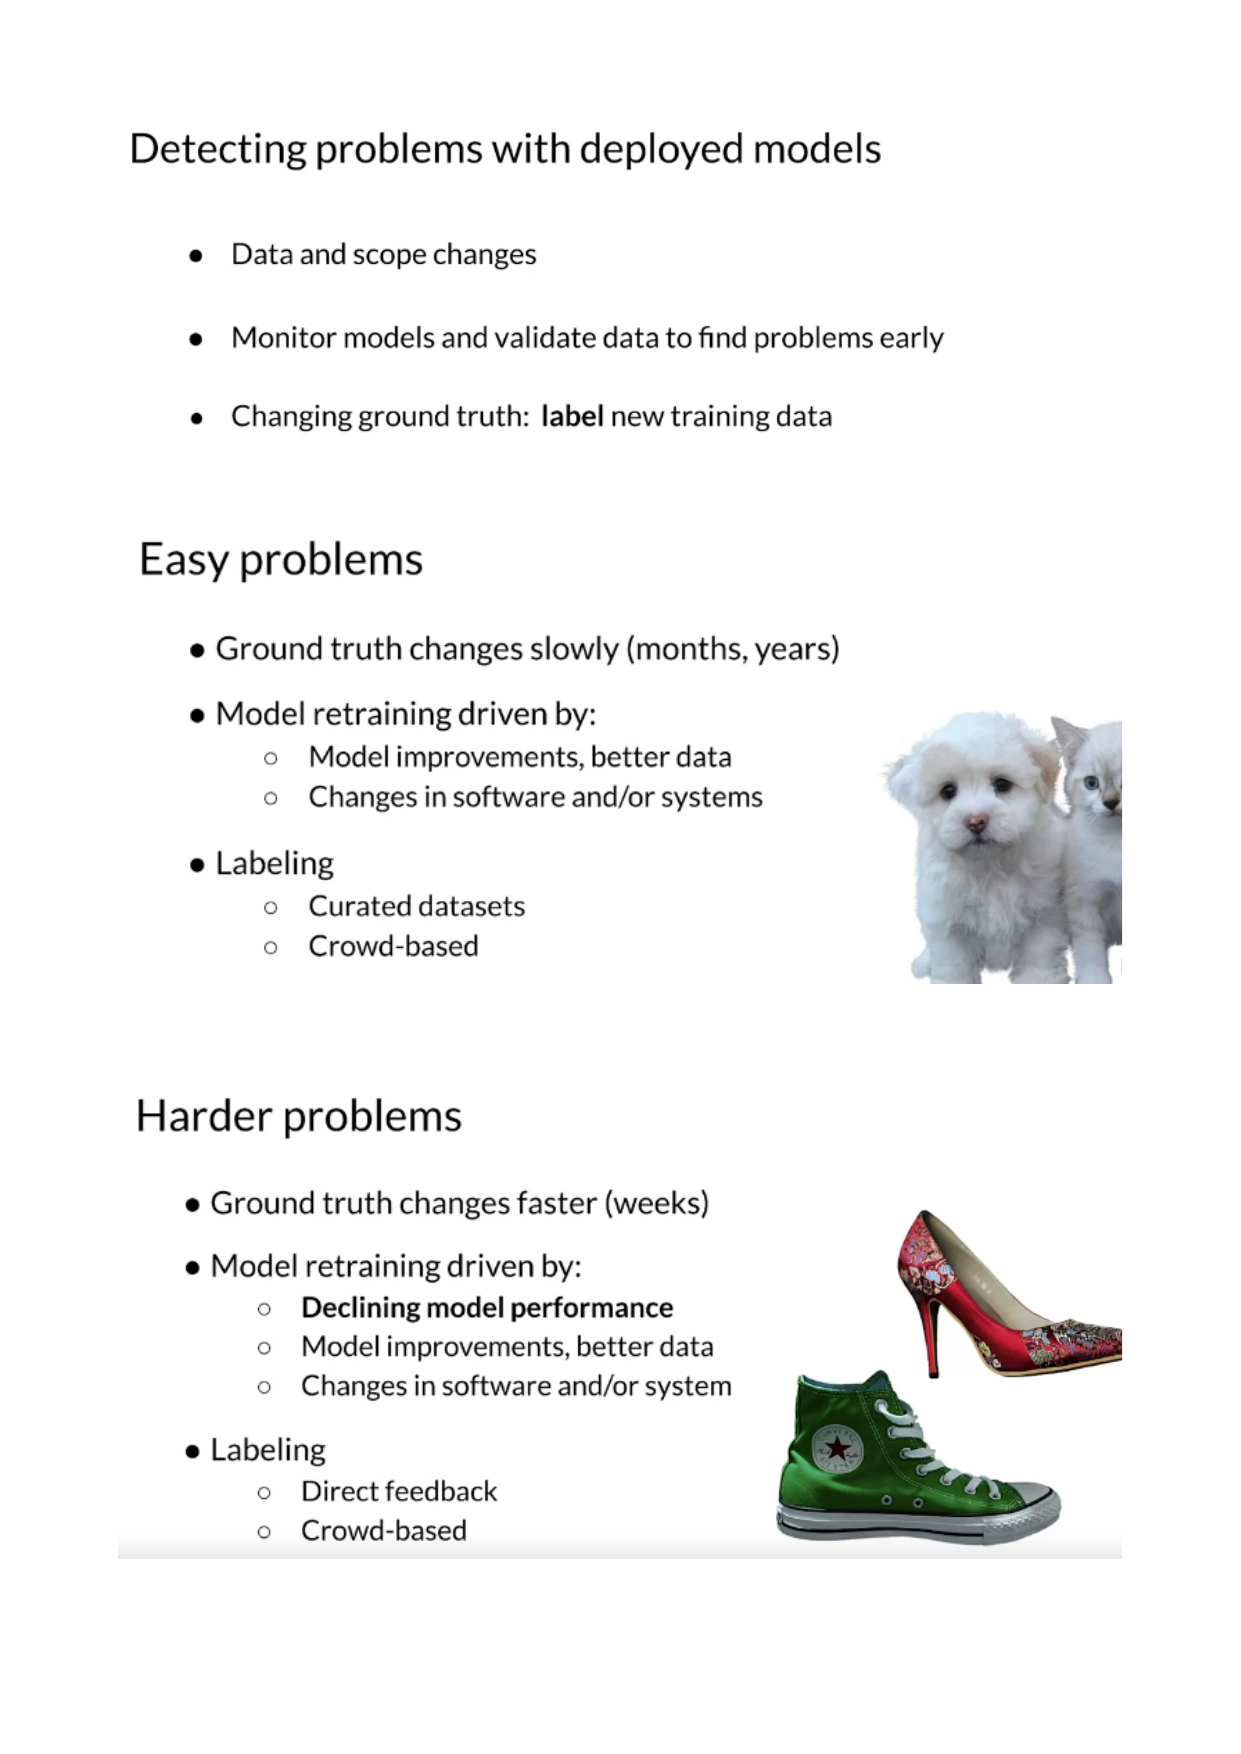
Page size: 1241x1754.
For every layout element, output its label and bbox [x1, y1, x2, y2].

picture [118, 1090, 1123, 1559]
picture [118, 514, 1123, 984]
picture [118, 118, 1123, 457]
